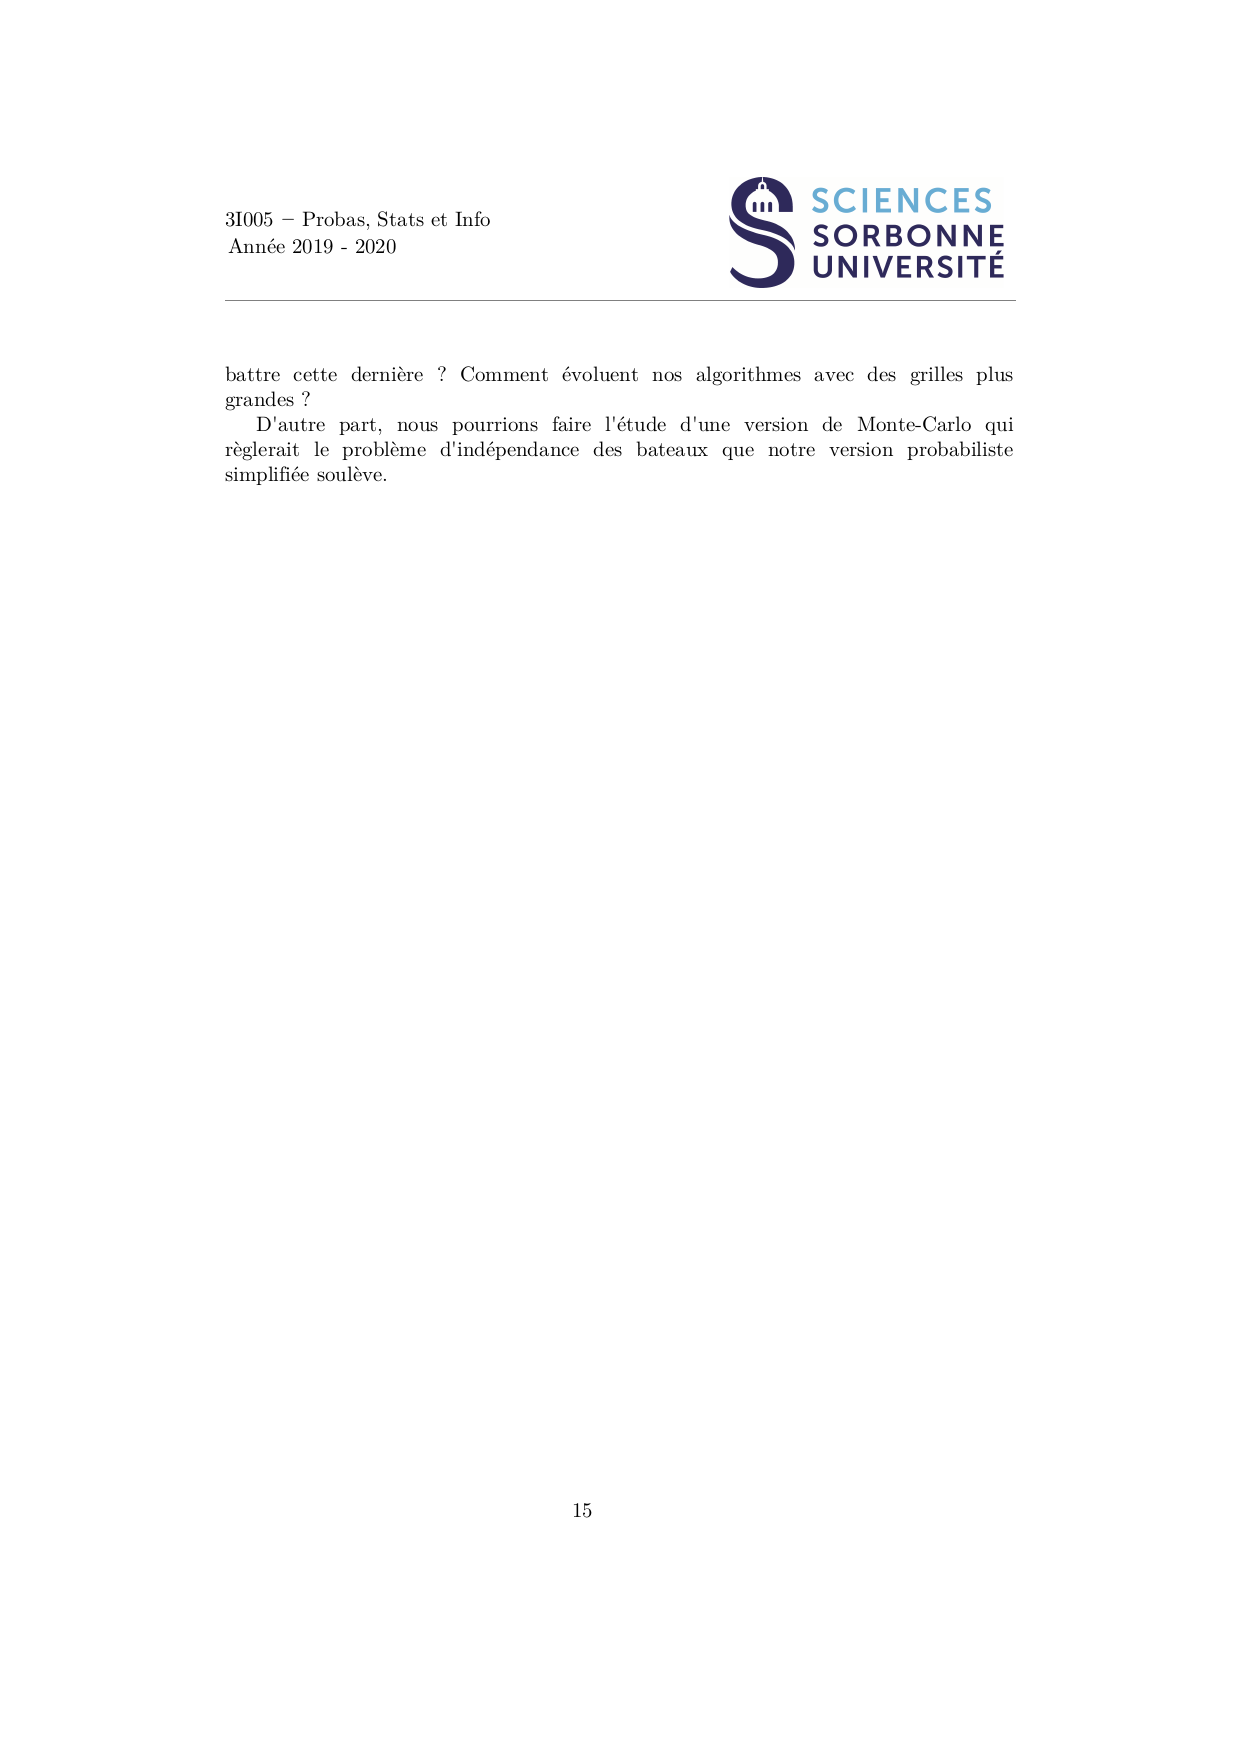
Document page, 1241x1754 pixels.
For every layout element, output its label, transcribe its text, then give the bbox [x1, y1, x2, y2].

text battre cette dernière ? Comment évoluent nos algorithmes avec des grilles plus grandes ? [225, 360, 1016, 410]
text D'autre part, nous pourrions faire l'étude d'une version de Monte-Carlo qui règlerait le problème d'indépendance des bateaux que notre version probabiliste simplifiée soulève. [225, 410, 1016, 485]
picture [729, 177, 1004, 288]
